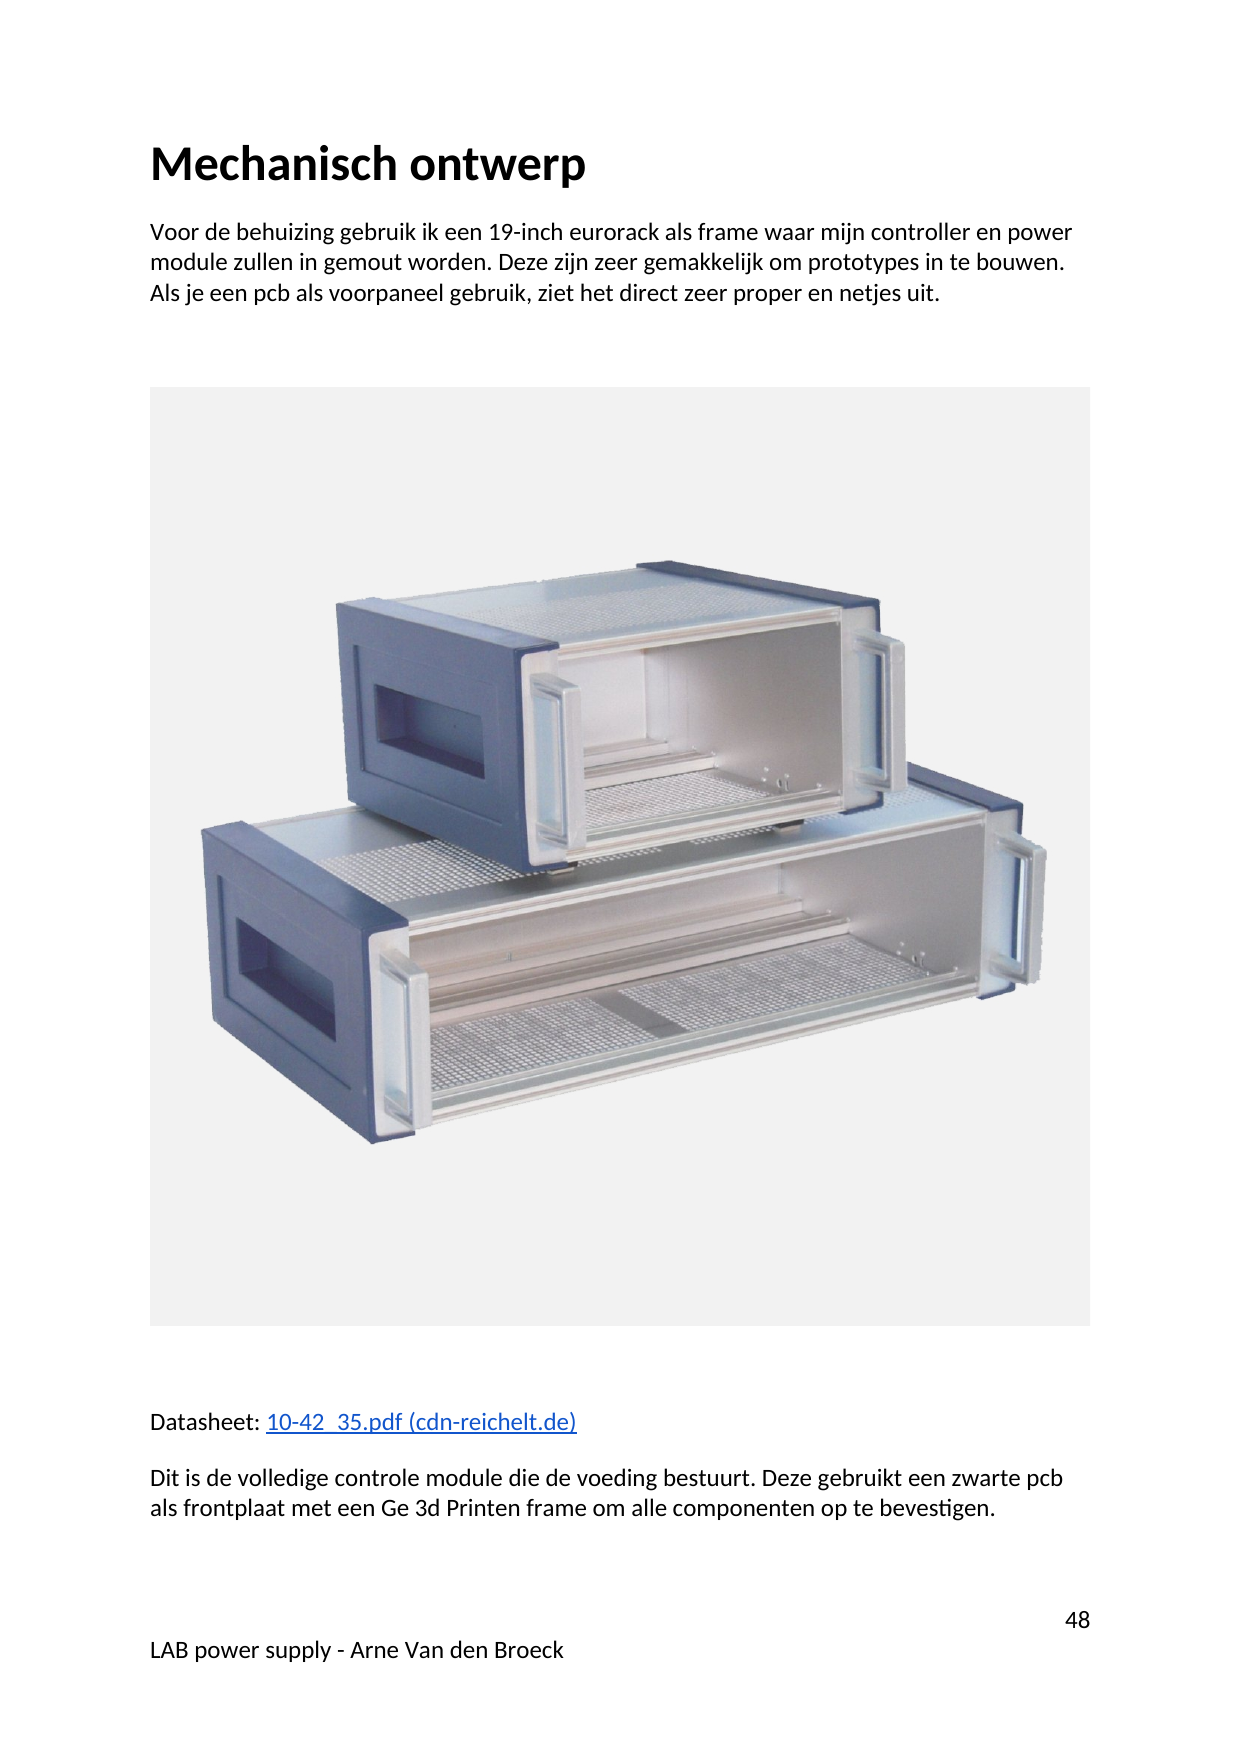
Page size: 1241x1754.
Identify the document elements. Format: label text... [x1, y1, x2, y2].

text Voor de behuizing gebruik ik een 19-inch eurorack als frame waar mijn controller en power module zullen in gemout worden. Deze zijn zeer gemakkelijk om prototypes in te bouwen. Als je een pcb als voorpaneel gebruik, ziet het direct zeer proper en netjes uit. [150, 216, 1090, 307]
subtitle Mechanisch ontwerp [150, 132, 1090, 193]
text Datasheet: 10-42_35.pdf (cdn-reichelt.de) [150, 1406, 1090, 1437]
text Dit is de volledige controle module die de voeding bestuurt. Deze gebruikt een zwarte pcb als frontplaat met een Ge 3d Printen frame om alle componenten op te bevestigen. [150, 1462, 1090, 1523]
